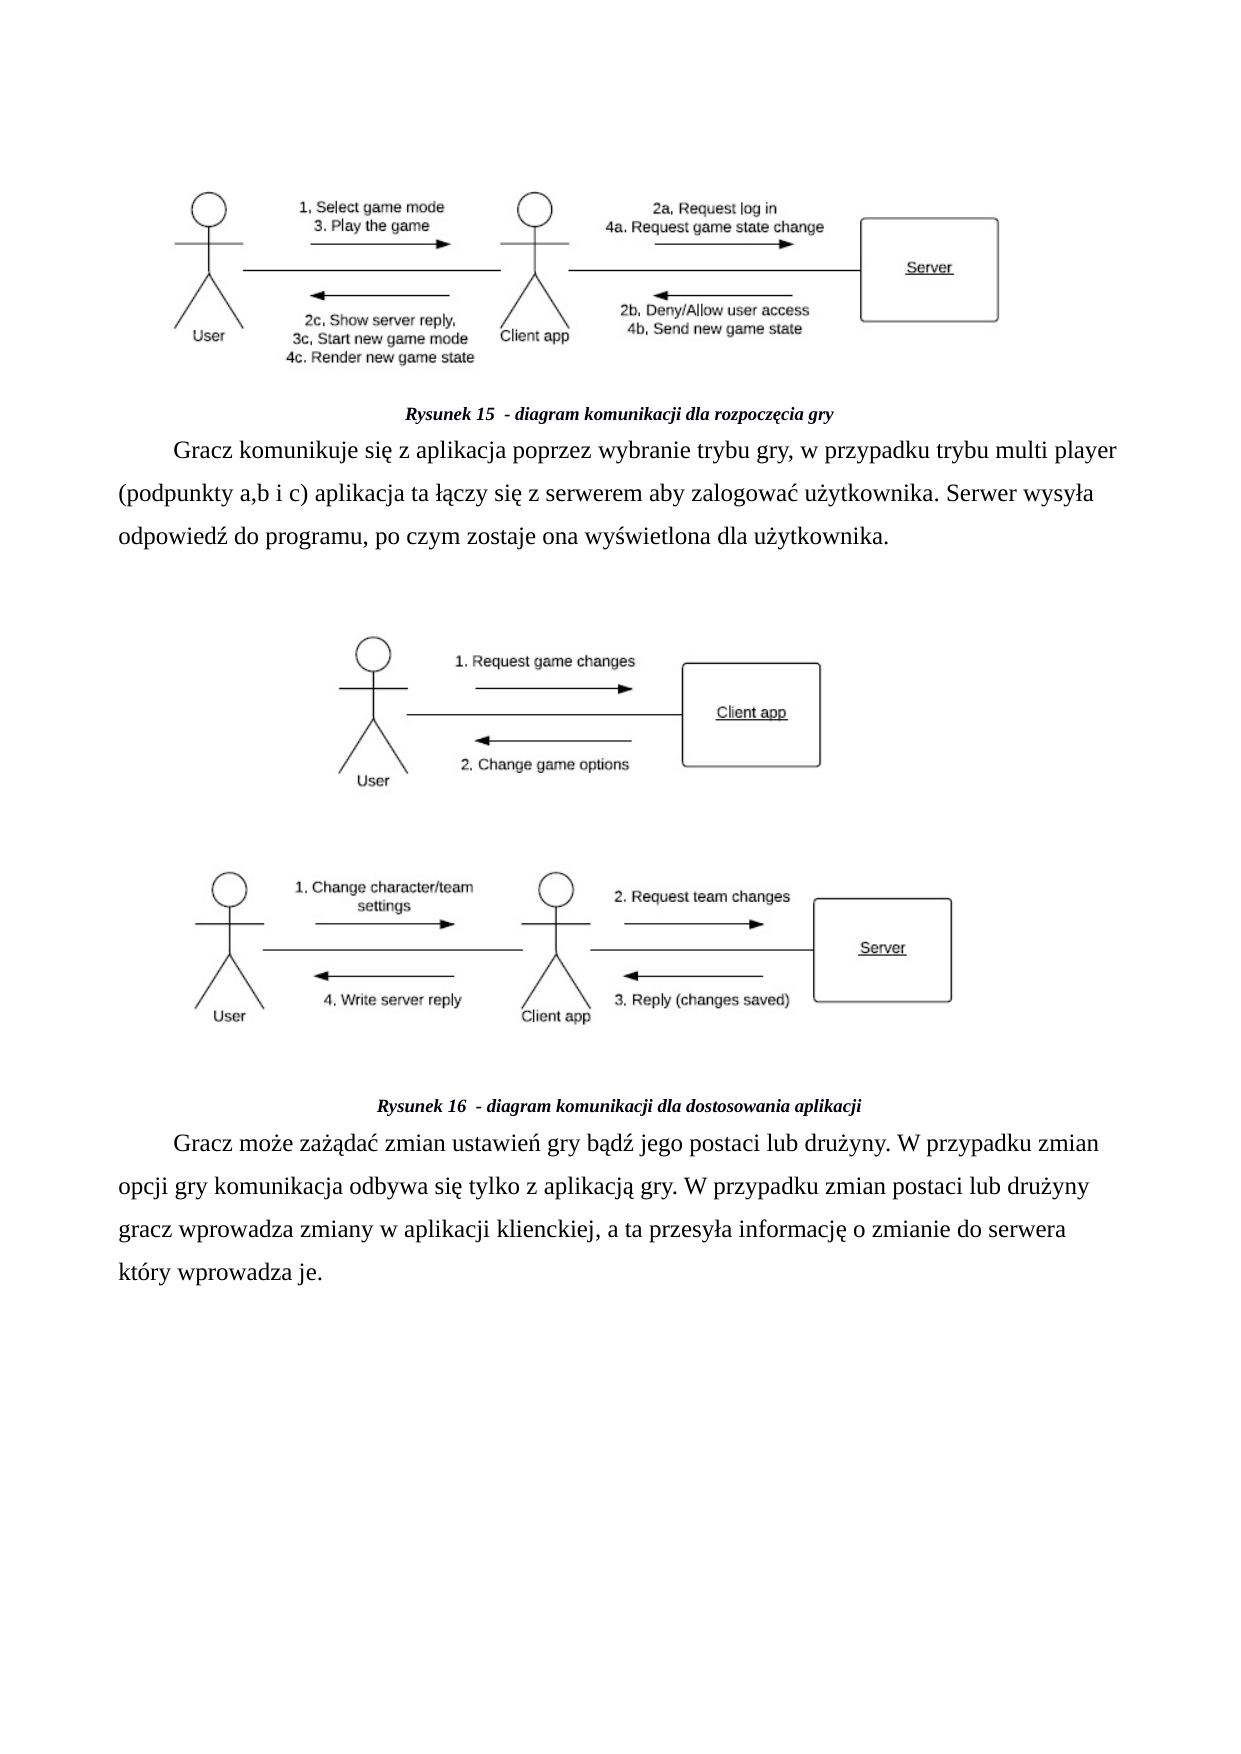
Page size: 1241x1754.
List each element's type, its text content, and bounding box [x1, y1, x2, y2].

text Gracz komunikuje się z aplikacja poprzez wybranie trybu gry, w przypadku trybu multi player (podpunkty a,b i c) aplikacja ta łączy się z serwerem aby zalogować użytkownika. Serwer wysyła odpowiedź do programu, po czym zostaje ona wyświetlona dla użytkownika. [118, 435, 1122, 550]
text Gracz może zażądać zmian ustawień gry bądź jego postaci lub drużyny. W przypadku zmian opcji gry komunikacja odbywa się tylko z aplikacją gry. W przypadku zmian postaci lub drużyny gracz wprowadza zmiany w aplikacji klienckiej, a ta przesyła informację o zmianie do serwera który wprowadza je. [118, 1128, 1122, 1286]
text Rysunek 15 - diagram komunikacji dla rozpoczęcia gry [118, 403, 1122, 424]
picture [173, 564, 967, 1081]
text Rysunek 16 - diagram komunikacji dla dostosowania aplikacji [118, 1095, 1122, 1117]
picture [118, 161, 1038, 389]
